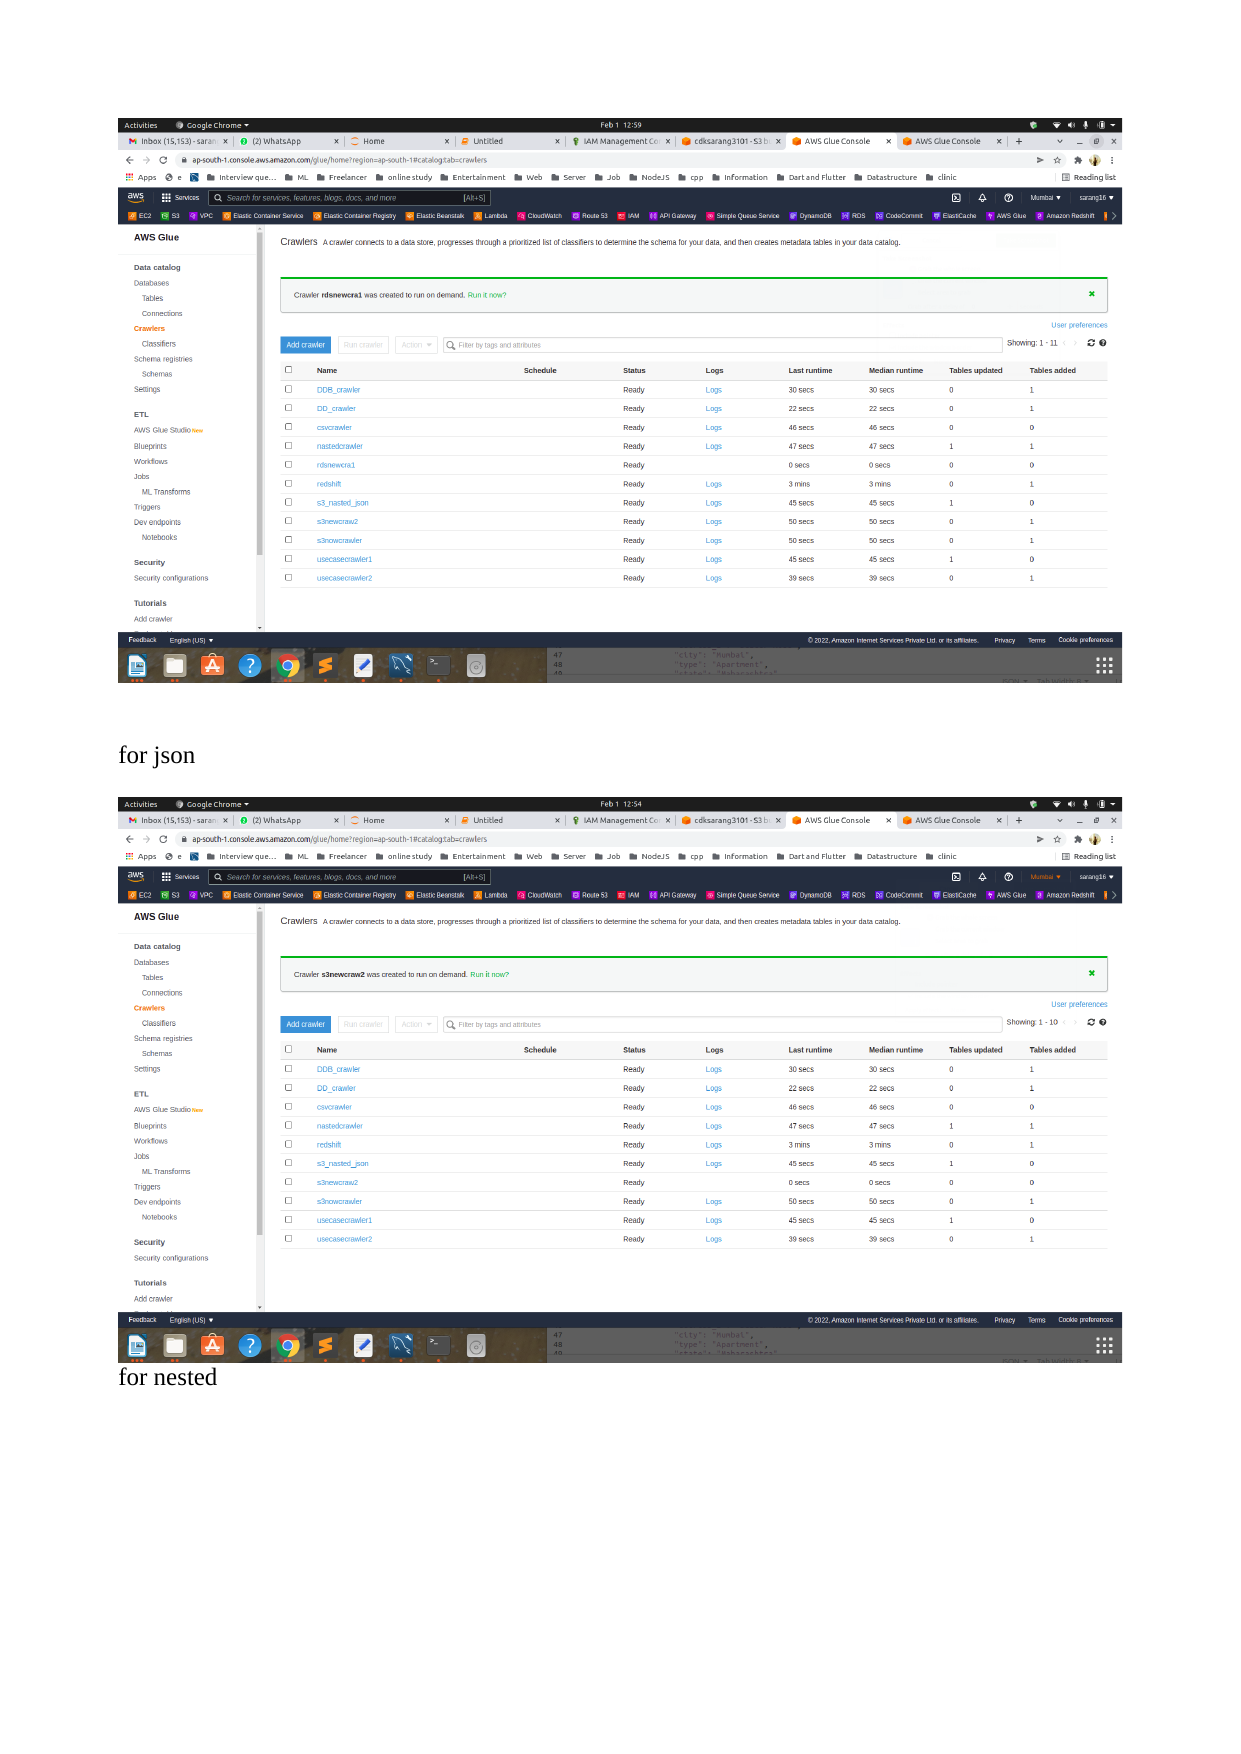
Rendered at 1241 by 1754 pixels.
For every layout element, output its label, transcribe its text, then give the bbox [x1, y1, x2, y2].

picture [118, 797, 1123, 1363]
picture [118, 118, 1123, 683]
text for nested [118, 1363, 1122, 1391]
text for json [118, 740, 1122, 769]
